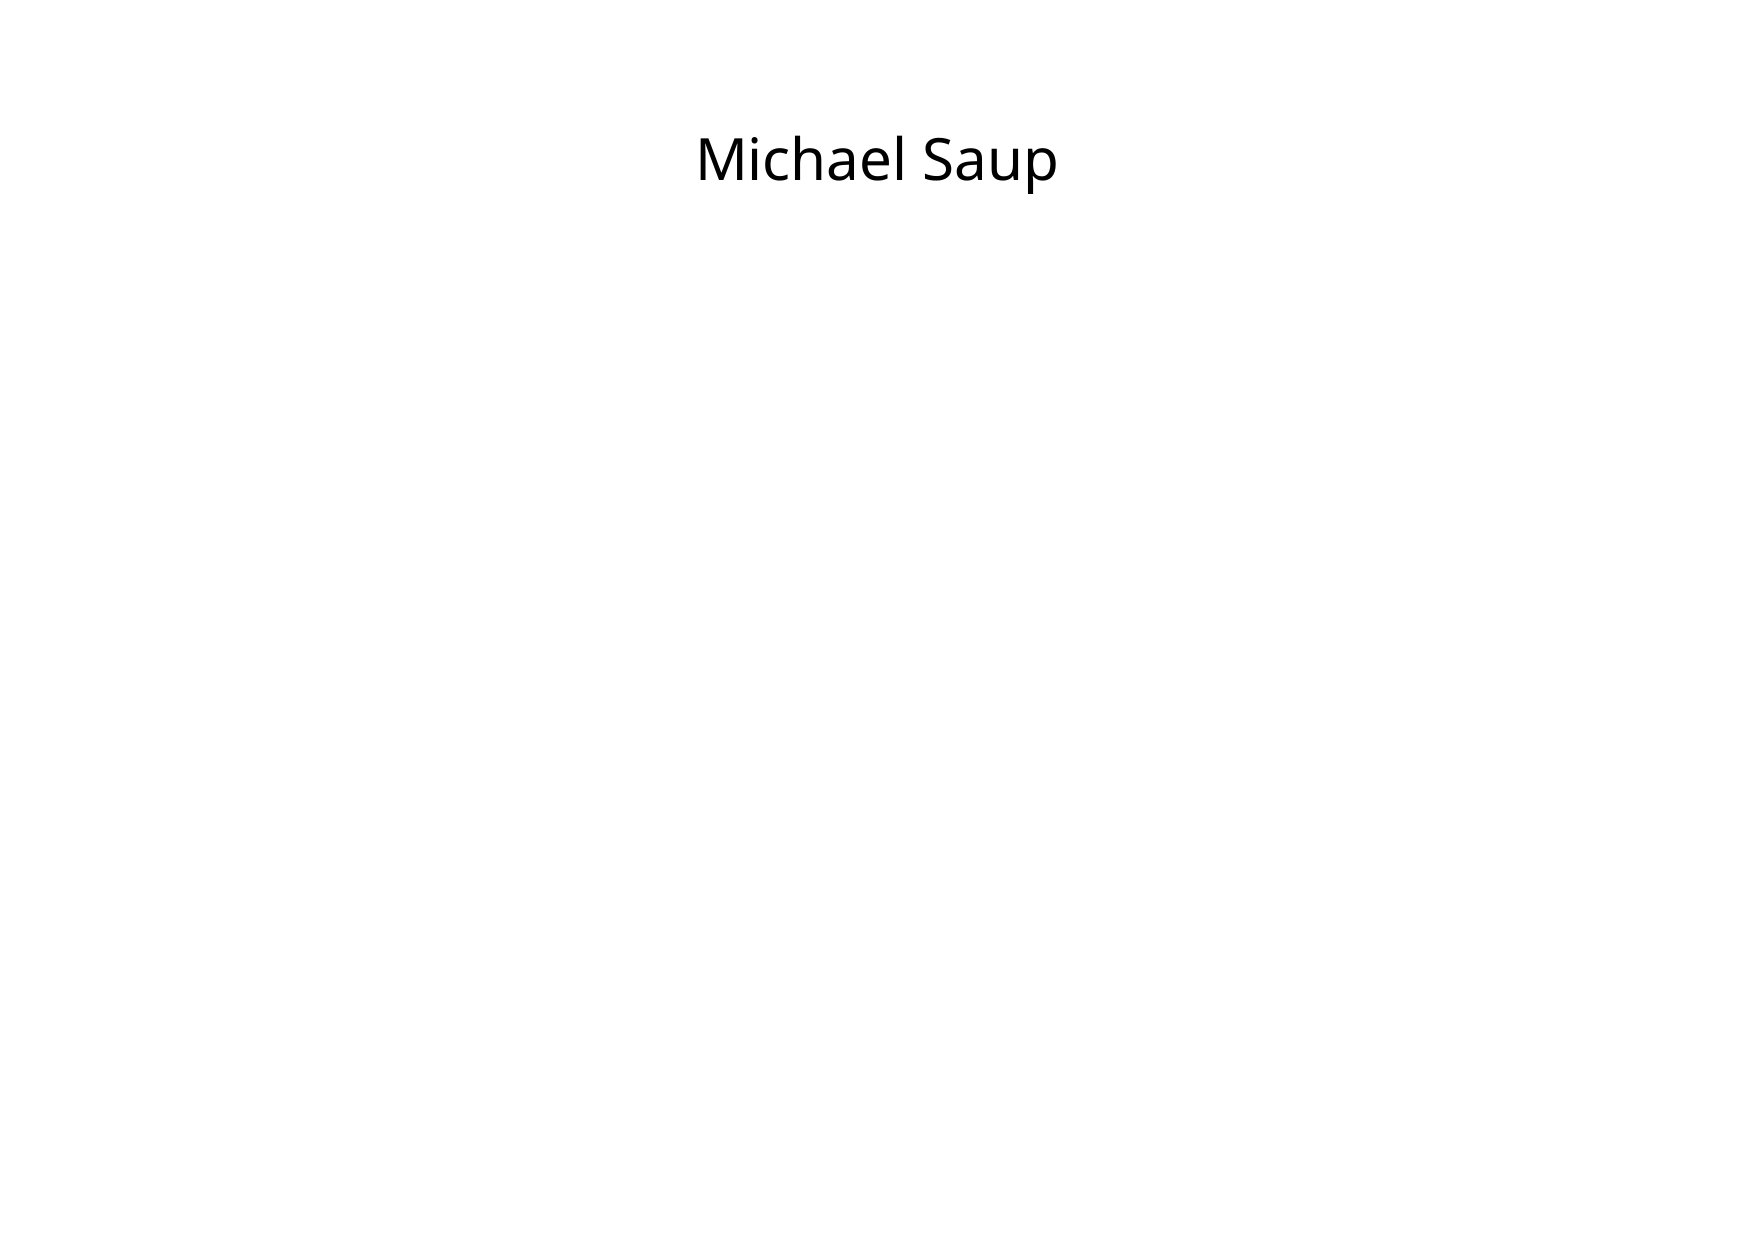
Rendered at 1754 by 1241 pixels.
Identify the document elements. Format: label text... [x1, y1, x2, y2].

text Michael Saup [118, 118, 1636, 198]
